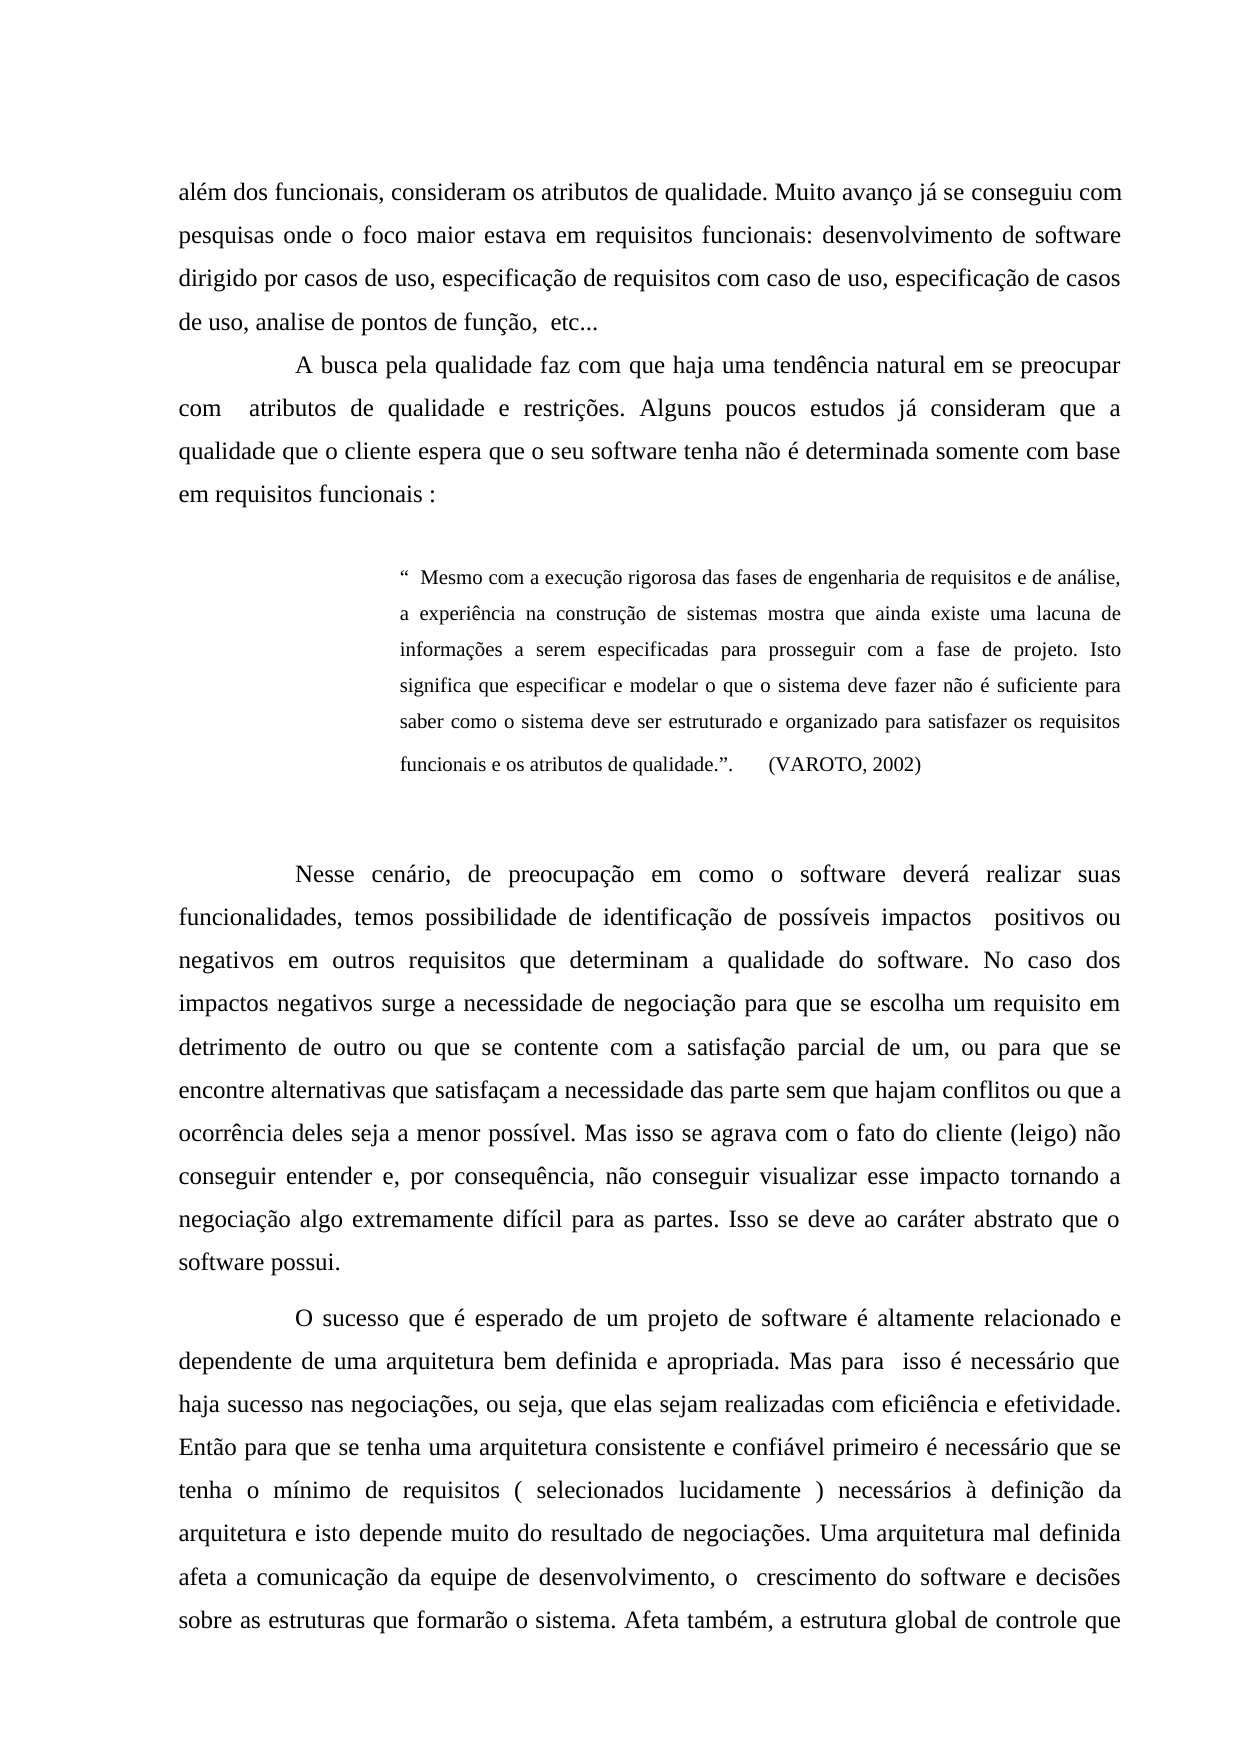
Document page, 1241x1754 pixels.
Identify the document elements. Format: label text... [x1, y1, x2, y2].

text O sucesso que é esperado de um projeto de software é altamente relacionado e dependente de uma arquitetura bem definida e apropriada. Mas para isso é necessário que haja sucesso nas negociações, ou seja, que elas sejam realizadas com eficiência e efetividade. Então para que se tenha uma arquitetura consistente e confiável primeiro é necessário que se tenha o mínimo de requisitos ( selecionados lucidamente ) necessários à definição da arquitetura e isto depende muito do resultado de negociações. Uma arquitetura mal definida afeta a comunicação da equipe de desenvolvimento, o crescimento do software e decisões sobre as estruturas que formarão o sistema. Afeta também, a estrutura global de controle que [178, 1303, 1122, 1633]
text A busca pela qualidade faz com que haja uma tendência natural em se preocupar com atributos de qualidade e restrições. Alguns poucos estudos já consideram que a qualidade que o cliente espera que o seu software tenha não é determinada somente com base em requisitos funcionais : [178, 350, 1122, 508]
text Nesse cenário, de preocupação em como o software deverá realizar suas funcionalidades, temos possibilidade de identificação de possíveis impactos positivos ou negativos em outros requisitos que determinam a qualidade do software. No caso dos impactos negativos surge a necessidade de negociação para que se escolha um requisito em detrimento de outro ou que se contente com a satisfação parcial de um, ou para que se encontre alternativas que satisfaçam a necessidade das parte sem que hajam conflitos ou que a ocorrência deles seja a menor possível. Mas isso se agrava com o fato do cliente (leigo) não conseguir entender e, por consequência, não conseguir visualizar esse impacto tornando a negociação algo extremamente difícil para as partes. Isso se deve ao caráter abstrato que o software possui. [178, 859, 1122, 1276]
text “ Mesmo com a execução rigorosa das fases de engenharia de requisitos e de análise, a experiência na construção de sistemas mostra que ainda existe uma lacuna de informações a serem especificadas para prosseguir com a fase de projeto. Isto significa que especificar e modelar o que o sistema deve fazer não é suficiente para saber como o sistema deve ser estruturado e organizado para satisfazer os requisitos funcionais e os atributos de qualidade.”. (VAROTO, 2002) [399, 565, 1122, 777]
text além dos funcionais, consideram os atributos de qualidade. Muito avanço já se conseguiu com pesquisas onde o foco maior estava em requisitos funcionais: desenvolvimento de software dirigido por casos de uso, especificação de requisitos com caso de uso, especificação de casos de uso, analise de pontos de função, etc... [178, 177, 1122, 335]
